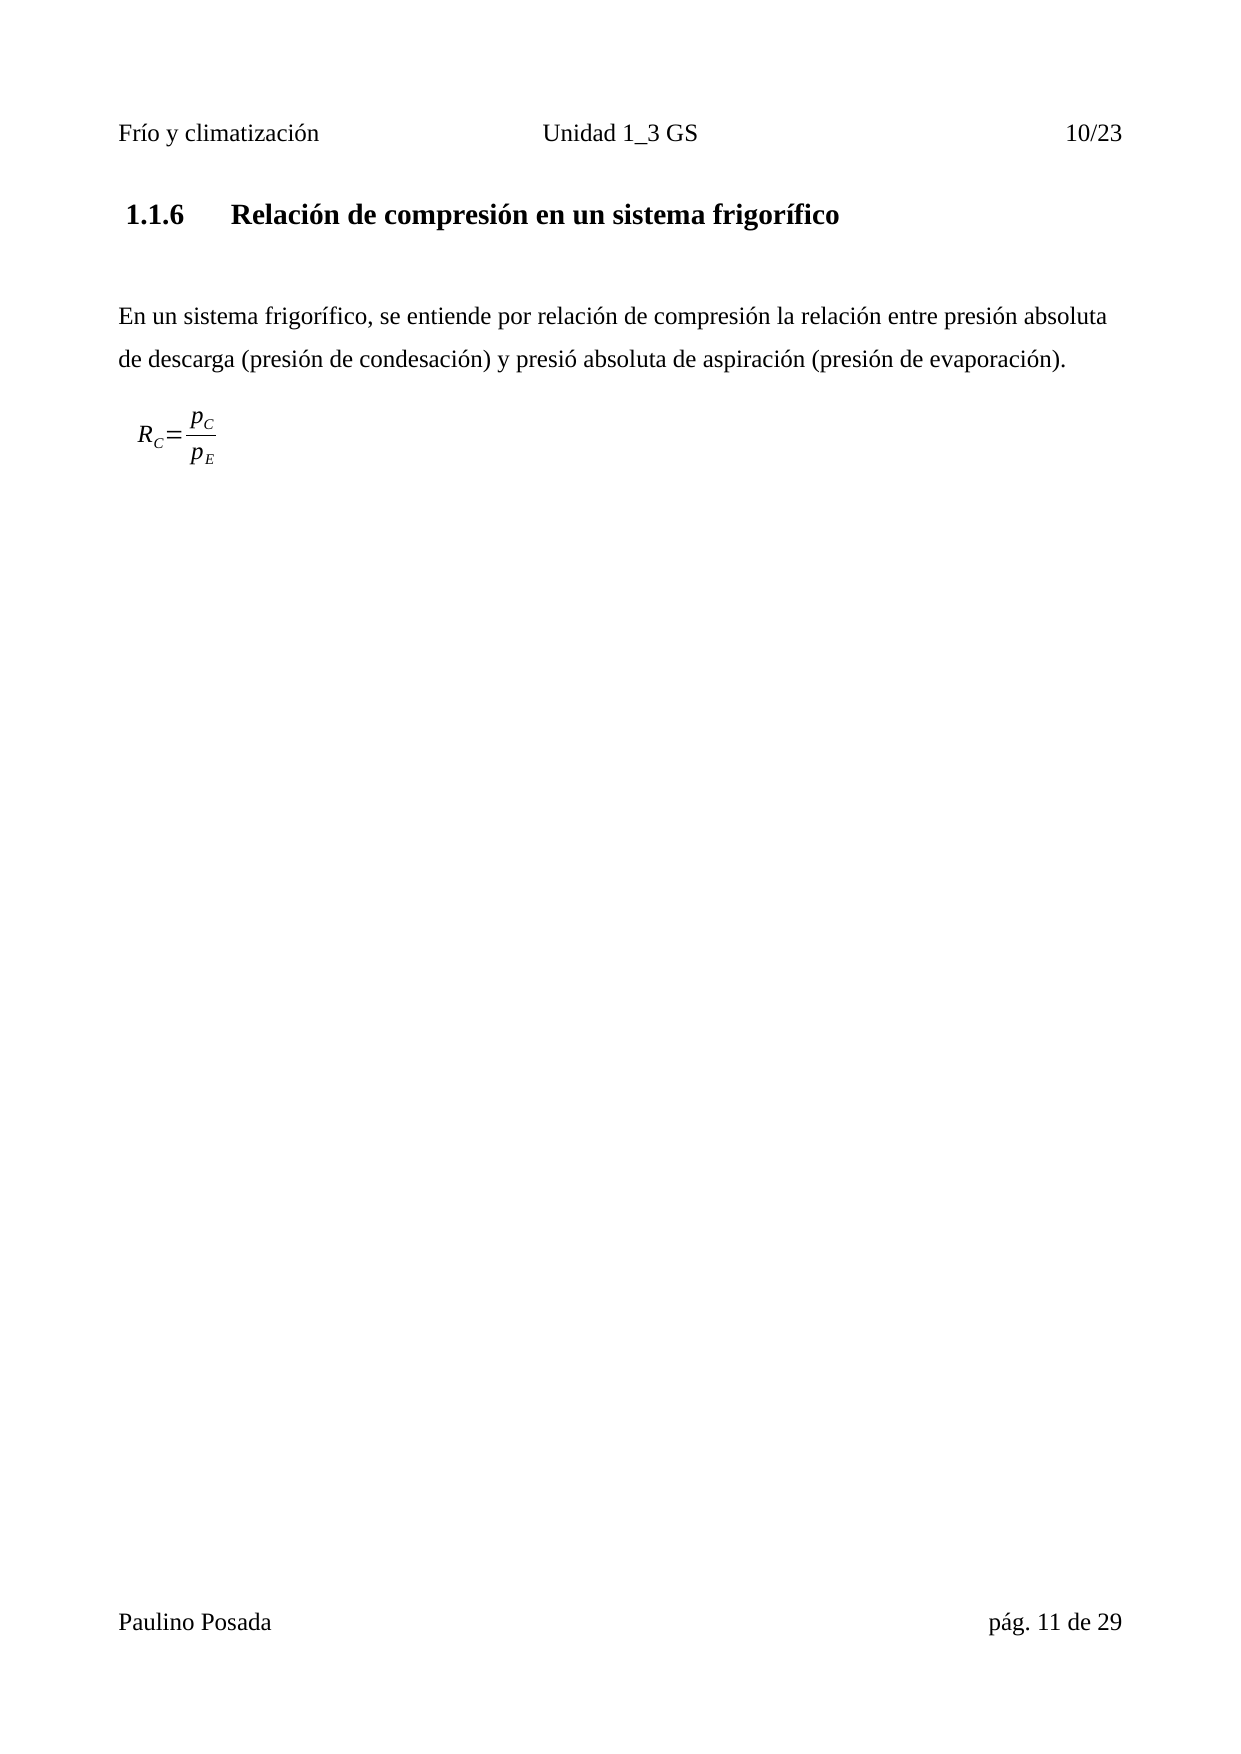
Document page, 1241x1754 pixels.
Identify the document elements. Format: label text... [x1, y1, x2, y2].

subtitle Relación de compresión en un sistema frigorífico [118, 197, 1122, 231]
text En un sistema frigorífico, se entiende por relación de compresión la relación entre presión absoluta de descarga (presión de condesación) y presió absoluta de aspiración (presión de evaporación). [118, 301, 1122, 373]
